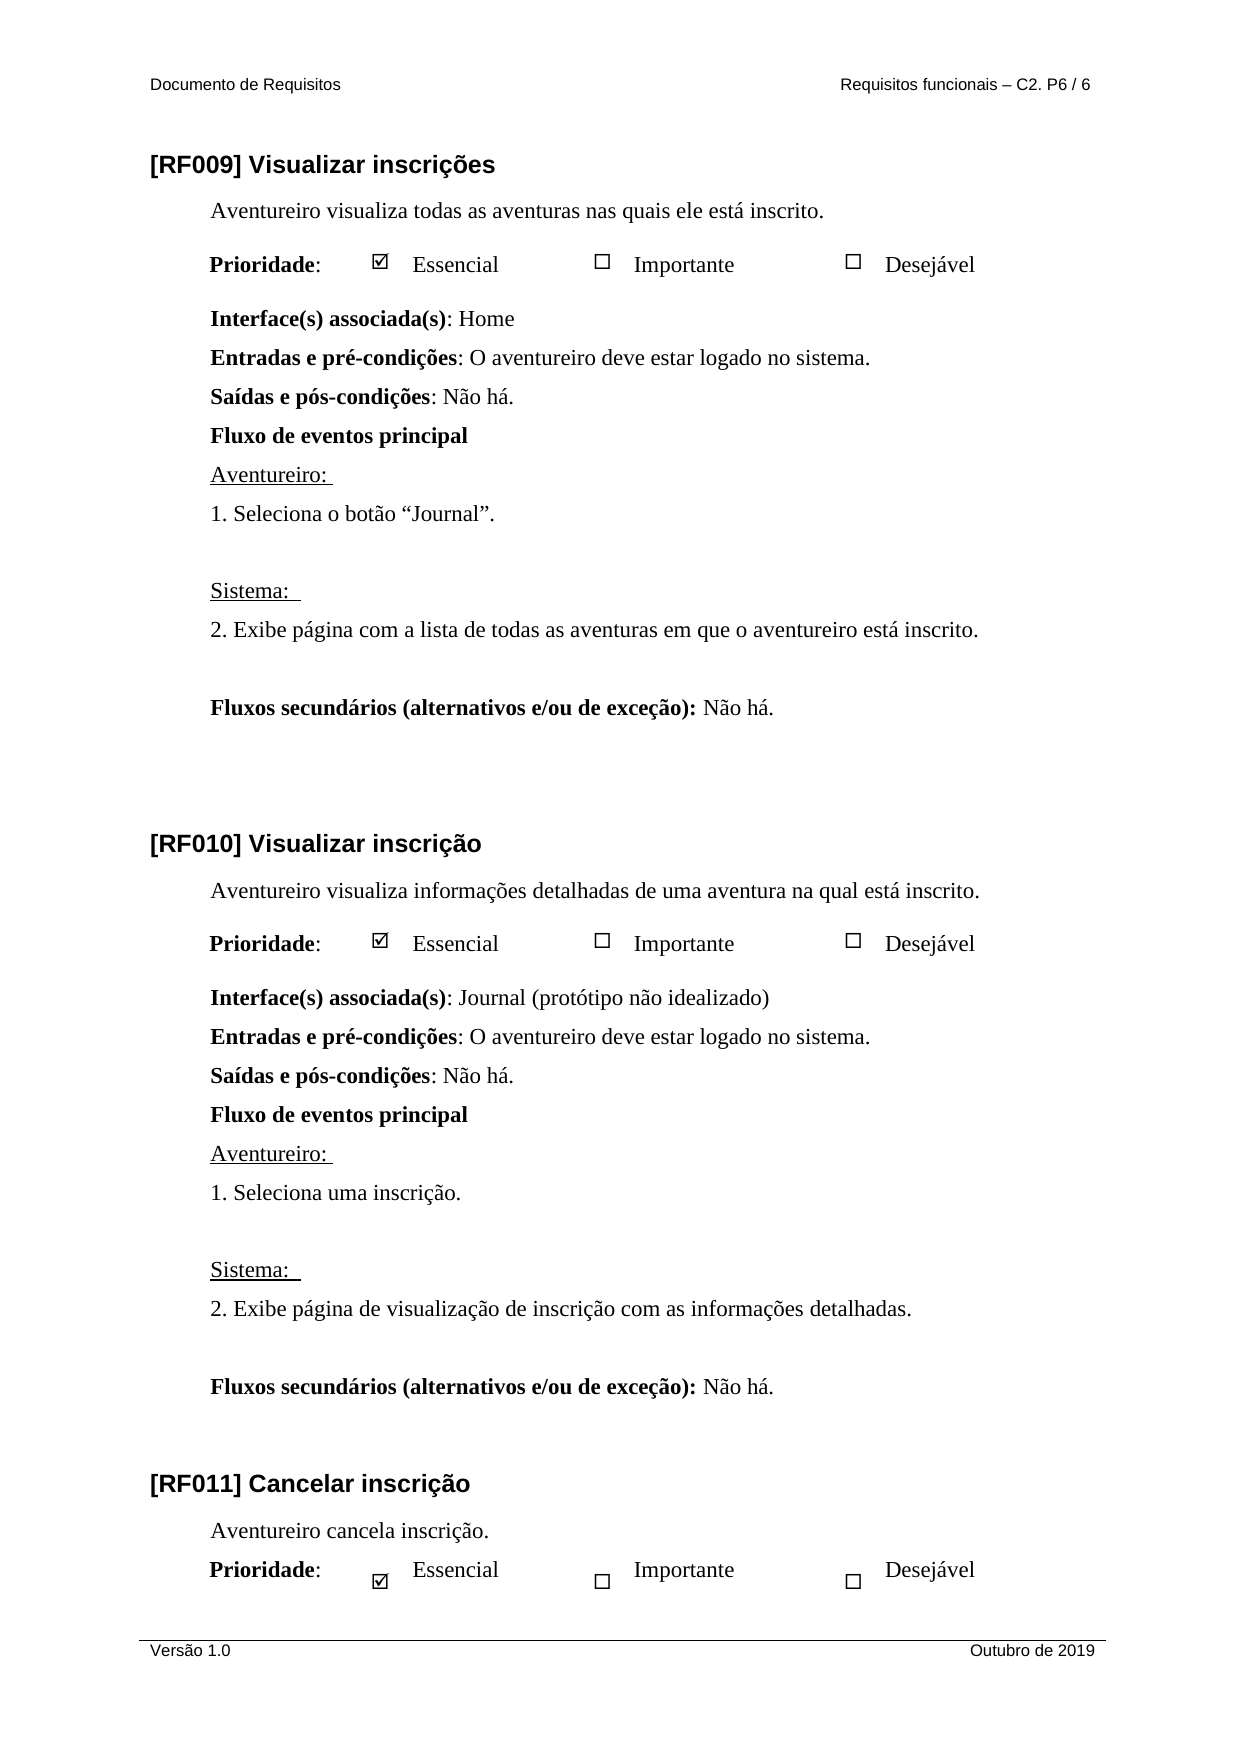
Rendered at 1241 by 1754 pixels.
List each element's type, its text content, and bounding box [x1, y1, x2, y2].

table_header Importante [623, 1550, 829, 1593]
text 1. Seleciona uma inscrição. [210, 1179, 1090, 1205]
table_header Essencial [401, 1550, 578, 1593]
table_header  [357, 909, 401, 978]
table_header  [829, 909, 873, 978]
text Fluxos secundários (alternativos e/ou de exceção): Não há. [210, 694, 1090, 720]
text Saídas e pós-condições: Não há. [210, 383, 1090, 409]
table_header  [578, 230, 622, 299]
text 2. Exibe página de visualização de inscrição com as informações detalhadas. [210, 1295, 1090, 1322]
table_header Desejável [874, 1550, 1017, 1593]
text Entradas e pré-condições: O aventureiro deve estar logado no sistema. [210, 1023, 1090, 1050]
text Saídas e pós-condições: Não há. [210, 1062, 1090, 1088]
table_header Desejável [874, 230, 1017, 299]
text Fluxo de eventos principal [210, 422, 1090, 448]
table_header  [829, 230, 873, 299]
text 2. Exibe página com a lista de todas as aventuras em que o aventureiro está inscrito. [210, 616, 1090, 642]
text [RF011] Cancelar inscrição [150, 1469, 1090, 1498]
text Aventureiro: [210, 1140, 1090, 1166]
table_header  [578, 1550, 622, 1593]
text Aventureiro visualiza informações detalhadas de uma aventura na qual está inscrito. [210, 877, 1090, 903]
table_header Importante [623, 909, 829, 978]
text Sistema: [210, 577, 1090, 604]
table_header Prioridade: [194, 230, 357, 299]
text Fluxo de eventos principal [210, 1101, 1090, 1127]
text Sistema: [210, 1256, 1090, 1283]
table_header Essencial [401, 909, 578, 978]
table_header  [357, 230, 401, 299]
text Entradas e pré-condições: O aventureiro deve estar logado no sistema. [210, 344, 1090, 371]
table_header Desejável [874, 909, 1017, 978]
table_header Prioridade: [194, 909, 357, 978]
text [RF009] Visualizar inscrições [150, 150, 1090, 179]
text Interface(s) associada(s): Journal (protótipo não idealizado) [210, 984, 1090, 1011]
text Aventureiro: [210, 461, 1090, 487]
table_header  [357, 1550, 401, 1593]
table_header Prioridade: [194, 1550, 357, 1593]
table_header Importante [623, 230, 829, 299]
table_header  [578, 909, 622, 978]
text Interface(s) associada(s): Home [210, 305, 1090, 332]
text Aventureiro cancela inscrição. [210, 1517, 1090, 1543]
text 1. Seleciona o botão “Journal”. [210, 499, 1090, 526]
text Fluxos secundários (alternativos e/ou de exceção): Não há. [210, 1373, 1090, 1399]
table_header Essencial [401, 230, 578, 299]
text [RF010] Visualizar inscrição [150, 829, 1090, 858]
table_header  [829, 1550, 873, 1593]
text Aventureiro visualiza todas as aventuras nas quais ele está inscrito. [210, 197, 1090, 224]
